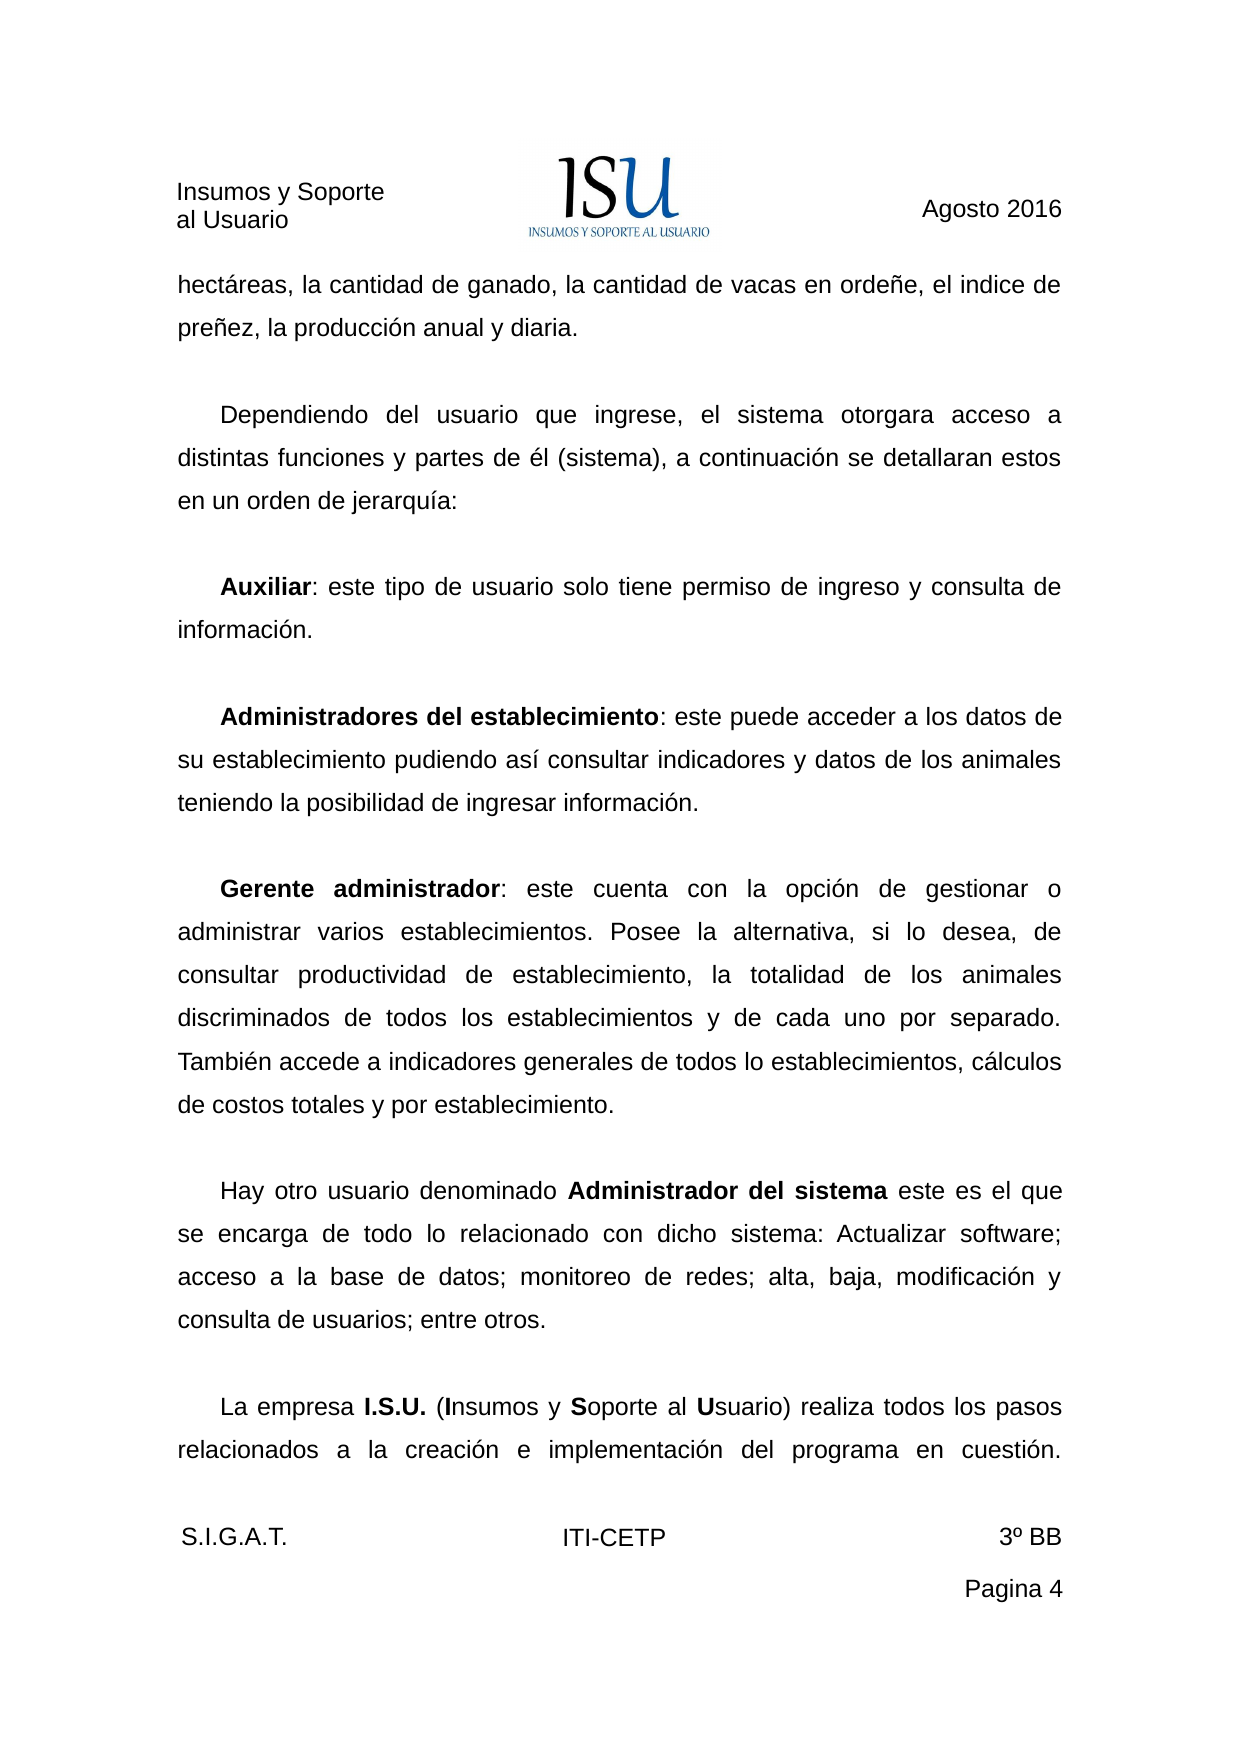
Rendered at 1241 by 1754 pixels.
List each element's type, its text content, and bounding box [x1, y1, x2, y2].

text hectáreas, la cantidad de ganado, la cantidad de vacas en ordeñe, el indice de preñez, la producción anual y diaria. [177, 270, 1063, 342]
picture [517, 138, 723, 252]
text Dependiendo del usuario que ingrese, el sistema otorgara acceso a distintas funciones y partes de él (sistema), a continuación se detallaran estos en un orden de jerarquía: [177, 399, 1063, 514]
text Administradores del establecimiento: este puede acceder a los datos de su establecimiento pudiendo así consultar indicadores y datos de los animales teniendo la posibilidad de ingresar información. [177, 701, 1063, 816]
text La empresa I.S.U. (Insumos y Soporte al Usuario) realiza todos los pasos relacionados a la creación e implementación del programa en cuestión. [177, 1391, 1063, 1463]
text Gerente administrador: este cuenta con la opción de gestionar o administrar varios establecimientos. Posee la alternativa, si lo desea, de consultar productividad de establecimiento, la totalidad de los animales discriminados de todos los establecimientos y de cada uno por separado. También accede a indicadores generales de todos lo establecimientos, cálculos de costos totales y por establecimiento. [177, 874, 1063, 1118]
text Auxiliar: este tipo de usuario solo tiene permiso de ingreso y consulta de información. [177, 572, 1063, 644]
text Hay otro usuario denominado Administrador del sistema este es el que se encarga de todo lo relacionado con dicho sistema: Actualizar software; acceso a la base de datos; monitoreo de redes; alta, baja, modificación y consulta de usuarios; entre otros. [177, 1176, 1063, 1334]
